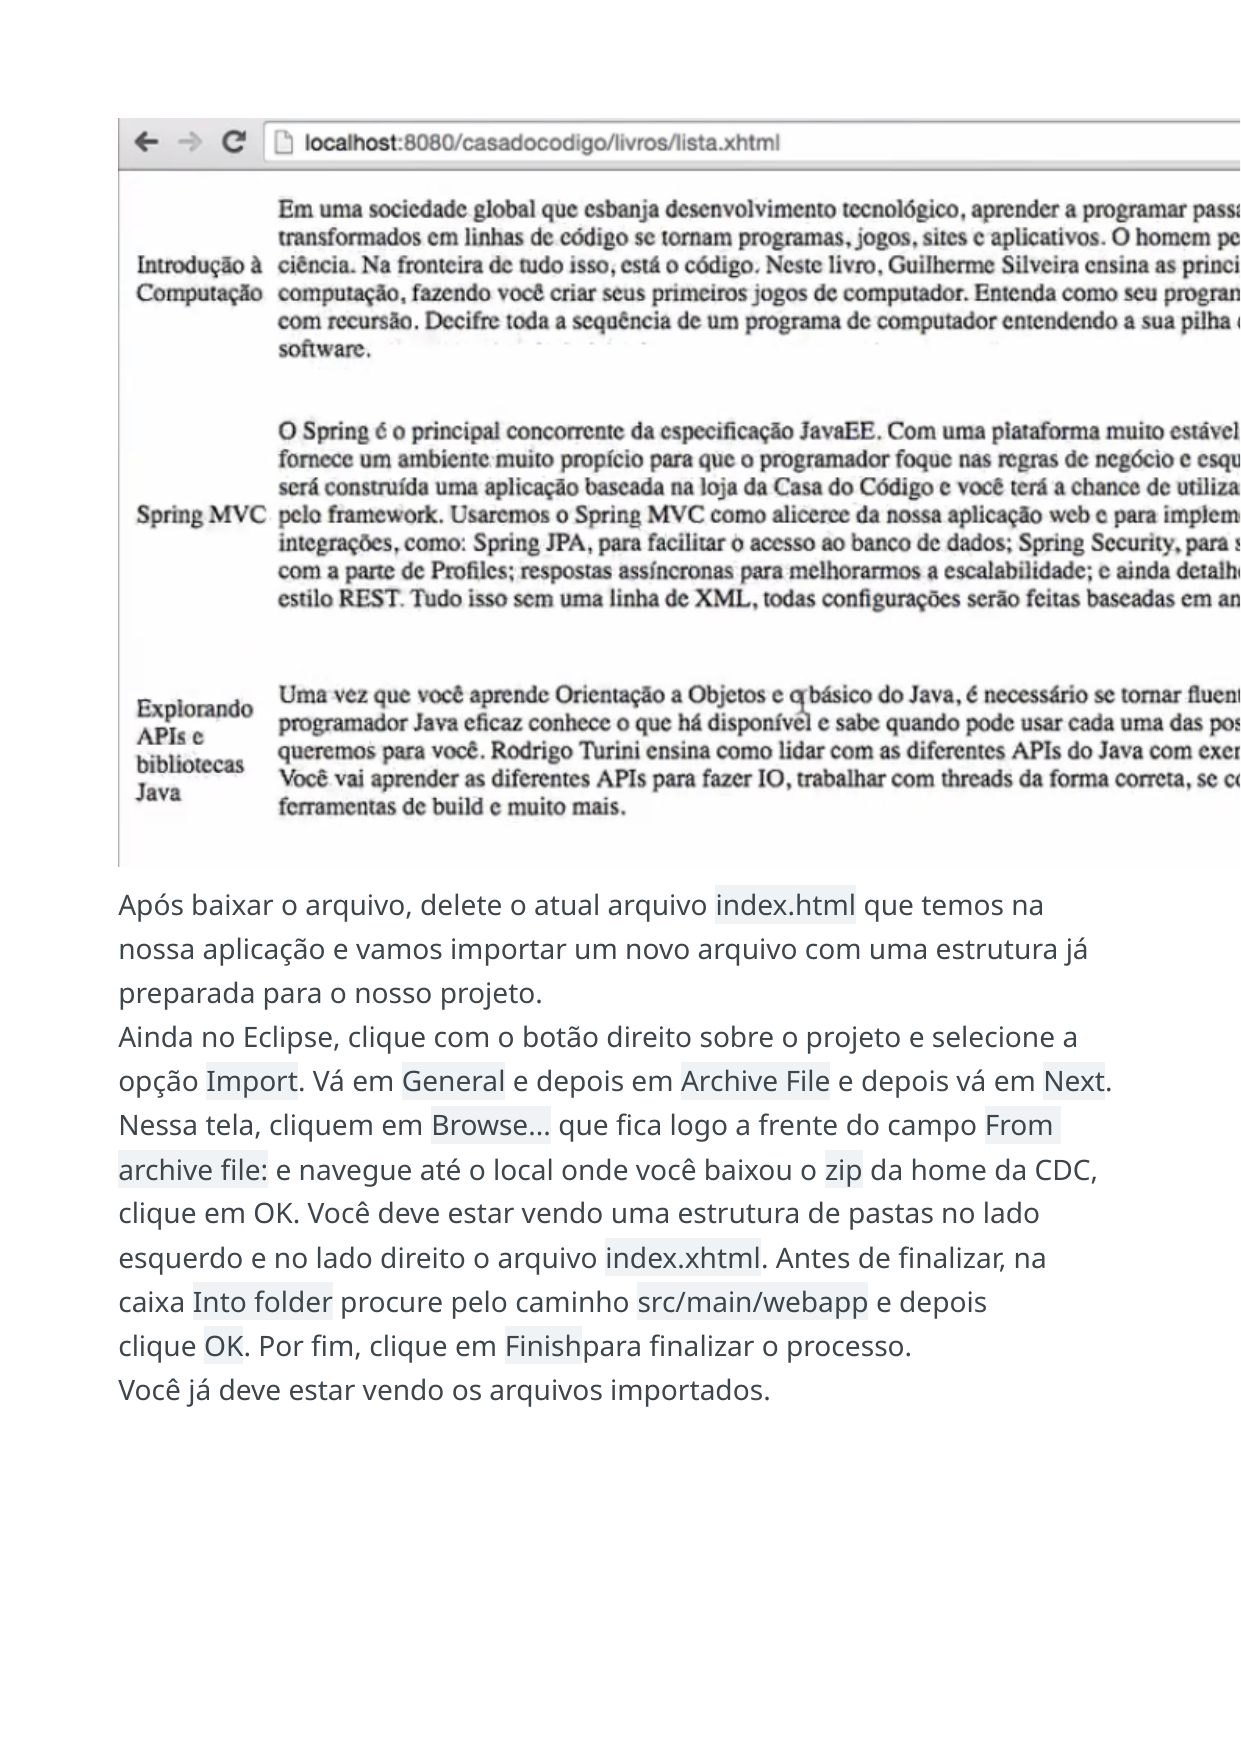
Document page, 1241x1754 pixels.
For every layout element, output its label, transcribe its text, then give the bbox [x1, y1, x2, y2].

picture [118, 118, 1241, 867]
text Você já deve estar vendo os arquivos importados. [118, 1370, 1122, 1408]
text Após baixar o arquivo, delete o atual arquivo index.html que temos na nossa aplicação e vamos importar um novo arquivo com uma estrutura já preparada para o nosso projeto. [118, 885, 1122, 1012]
text Ainda no Eclipse, clique com o botão direito sobre o projeto e selecione a opção Import. Vá em General e depois em Archive File e depois vá em Next. Nessa tela, cliquem em Browse... que fica logo a frente do campo From archive file: e navegue até o local onde você baixou o zip da home da CDC, clique em OK. Você deve estar vendo uma estrutura de pastas no lado esquerdo e no lado direito o arquivo index.xhtml. Antes de finalizar, na caixa Into folder procure pelo caminho src/main/webapp e depois clique OK. Por fim, clique em Finishpara finalizar o processo. [118, 1018, 1122, 1364]
